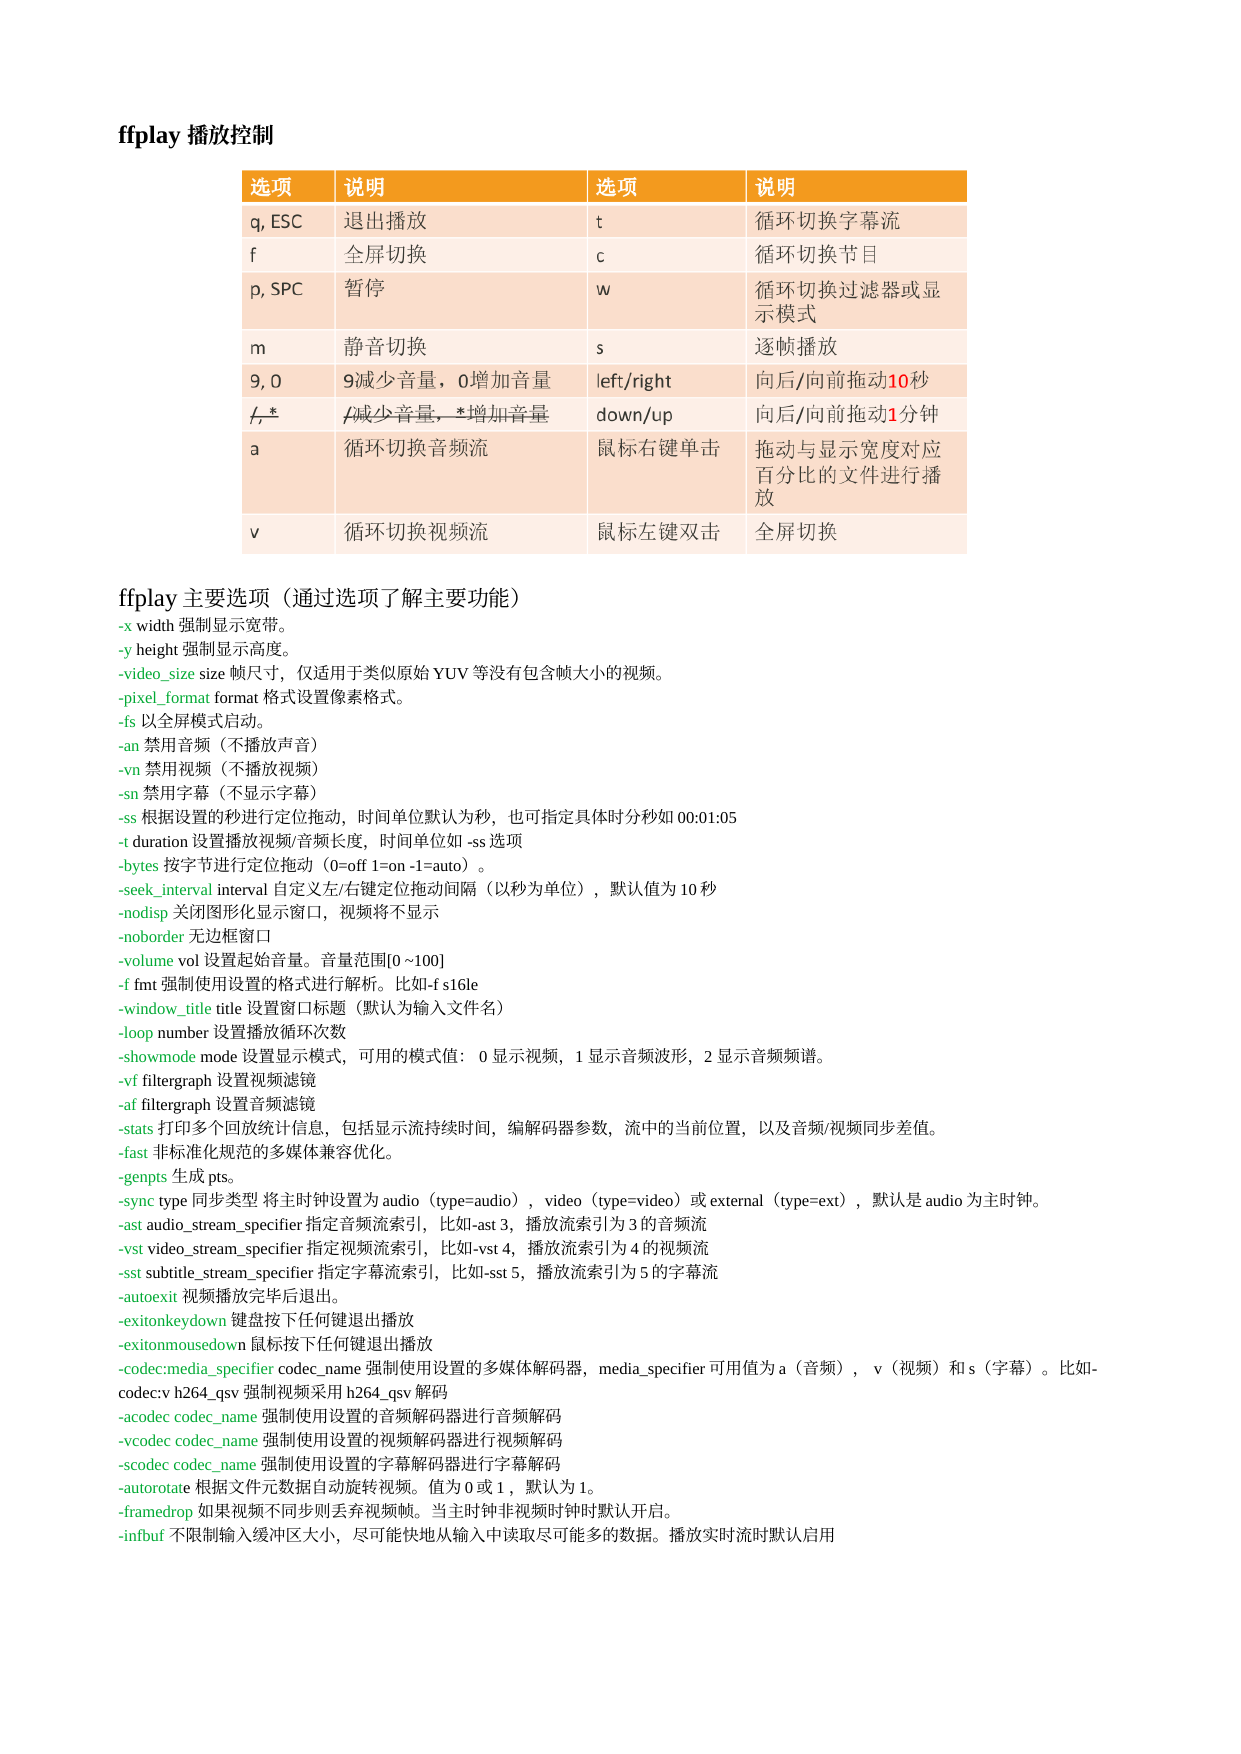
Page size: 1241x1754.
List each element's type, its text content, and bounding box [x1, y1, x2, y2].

text -sst subtitle_stream_specifier 指定字幕流索引，比如-sst 5，播放流索引为5的字幕流 [118, 1259, 1122, 1283]
text -window_title title 设置窗口标题（默认为输入文件名） [118, 996, 1122, 1019]
text -framedrop 如果视频不同步则丢弃视频帧。当主时钟非视频时钟时默认开启。 [118, 1499, 1122, 1523]
text -stats 打印多个回放统计信息，包括显示流持续时间，编解码器参数，流中的当前位置，以及音频/视频同步差值。 [118, 1115, 1122, 1139]
text -genpts 生成pts。 [118, 1163, 1122, 1187]
text -sync type 同步类型 将主时钟设置为audio（type=audio），video（type=video）或external（type=ext），默认是audio为主时钟。 [118, 1187, 1122, 1211]
text -autorotate 根据文件元数据自动旋转视频。值为0或1 ，默认为1。 [118, 1475, 1122, 1499]
picture [242, 170, 967, 554]
text -vf filtergraph 设置视频滤镜 [118, 1067, 1122, 1091]
text -fs 以全屏模式启动。 [118, 708, 1122, 732]
text ffplay 播放控制 [118, 118, 1122, 149]
text -ss 根据设置的秒进行定位拖动，时间单位默认为秒，也可指定具体时分秒如00:01:05 [118, 804, 1122, 828]
text -autoexit 视频播放完毕后退出。 [118, 1283, 1122, 1307]
text -vcodec codec_name 强制使用设置的视频解码器进行视频解码 [118, 1427, 1122, 1451]
text -pixel_format format 格式设置像素格式。 [118, 684, 1122, 708]
text -vst video_stream_specifier指定视频流索引，比如-vst 4，播放流索引为4的视频流 [118, 1235, 1122, 1259]
text -ast audio_stream_specifier指定音频流索引，比如-ast 3，播放流索引为3的音频流 [118, 1211, 1122, 1235]
text -infbuf 不限制输入缓冲区大小，尽可能快地从输入中读取尽可能多的数据。播放实时流时默认启用 [118, 1523, 1122, 1547]
text -video_size size 帧尺寸，仅适用于类似原始YUV等没有包含帧大小的视频。 [118, 660, 1122, 684]
text -x width 强制显示宽带。 [118, 612, 1122, 636]
text -sn 禁用字幕（不显示字幕） [118, 780, 1122, 804]
text -bytes 按字节进行定位拖动（0=off 1=on -1=auto）。 [118, 852, 1122, 876]
text -seek_interval interval 自定义左/右键定位拖动间隔（以秒为单位），默认值为10秒 [118, 876, 1122, 900]
text -y height 强制显示高度。 [118, 636, 1122, 660]
text -volume vol 设置起始音量。音量范围[0 ~100] [118, 948, 1122, 972]
text -exitonmousedown鼠标按下任何键退出播放 [118, 1331, 1122, 1355]
text ffplay主要选项（通过选项了解主要功能） [118, 581, 1122, 612]
text -an 禁用音频（不播放声音） [118, 732, 1122, 756]
text -showmode mode 设置显示模式，可用的模式值： 0 显示视频，1 显示音频波形，2 显示音频频谱。 [118, 1043, 1122, 1067]
text -t duration设置播放视频/音频长度，时间单位如 -ss选项 [118, 828, 1122, 852]
text -af filtergraph 设置音频滤镜 [118, 1091, 1122, 1115]
text -exitonkeydown 键盘按下任何键退出播放 [118, 1307, 1122, 1331]
text -fast 非标准化规范的多媒体兼容优化。 [118, 1139, 1122, 1163]
text -nodisp 关闭图形化显示窗口，视频将不显示 [118, 900, 1122, 924]
text -acodec codec_name 强制使用设置的音频解码器进行音频解码 [118, 1403, 1122, 1427]
text -loop number 设置播放循环次数 [118, 1019, 1122, 1043]
text -scodec codec_name 强制使用设置的字幕解码器进行字幕解码 [118, 1451, 1122, 1475]
text -vn 禁用视频（不播放视频） [118, 756, 1122, 780]
text -noborder 无边框窗口 [118, 924, 1122, 948]
text -codec:media_specifier codec_name 强制使用设置的多媒体解码器，media_specifier可用值为a（音频）， v（视频）和s（字幕）。比如-codec:v h264_qsv 强制视频采用h264_qsv解码 [118, 1355, 1122, 1403]
text -f fmt 强制使用设置的格式进行解析。比如-f s16le [118, 972, 1122, 996]
